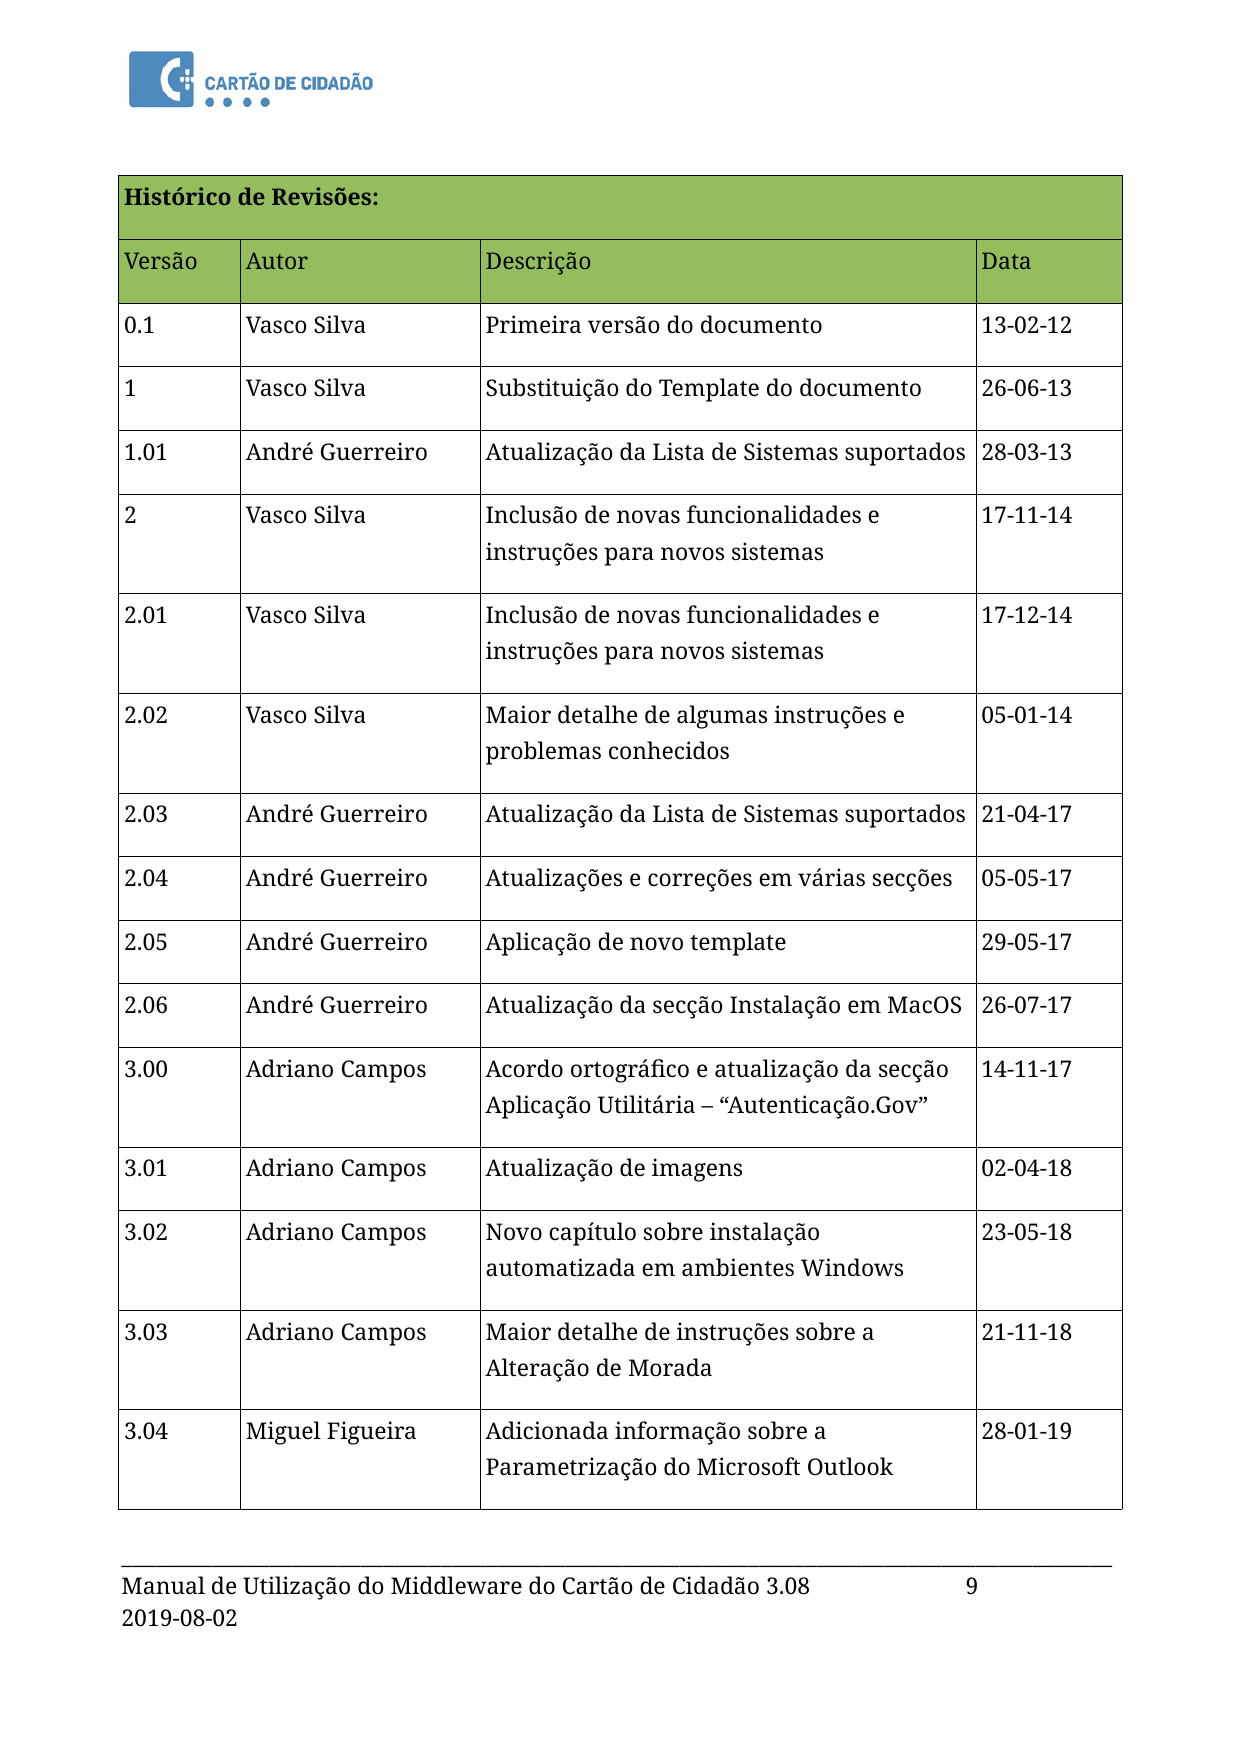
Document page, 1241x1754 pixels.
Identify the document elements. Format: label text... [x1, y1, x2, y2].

table_cell 2.02 [119, 694, 240, 792]
table_cell 23-05-18 [977, 1211, 1122, 1310]
table_cell 29-05-17 [977, 921, 1122, 983]
table_cell Atualização da Lista de Sistemas suportados [481, 431, 976, 494]
picture [127, 45, 420, 115]
table_cell Vasco Silva [241, 495, 480, 593]
table_header Histórico de Revisões: [119, 176, 1122, 239]
table_cell Aplicação de novo template [481, 921, 976, 983]
table_cell 02-04-18 [977, 1148, 1122, 1210]
table_cell 3.00 [119, 1048, 240, 1147]
table_cell Miguel Figueira [241, 1410, 480, 1509]
table_cell Vasco Silva [241, 367, 480, 430]
table_cell 14-11-17 [977, 1048, 1122, 1147]
table_cell André Guerreiro [241, 857, 480, 920]
table_cell 21-04-17 [977, 794, 1122, 856]
table_cell Atualizações e correções em várias secções [481, 857, 976, 920]
table_cell 2.06 [119, 984, 240, 1047]
table_cell 1 [119, 367, 240, 430]
table_cell Atualização da Lista de Sistemas suportados [481, 794, 976, 856]
table_cell 26-06-13 [977, 367, 1122, 430]
table_cell 28-03-13 [977, 431, 1122, 494]
table_cell Acordo ortográfico e atualização da secção Aplicação Utilitária – “Autenticação.Gov” [481, 1048, 976, 1147]
table_cell 2.01 [119, 594, 240, 693]
table_cell Adriano Campos [241, 1311, 480, 1409]
table_cell Inclusão de novas funcionalidades e instruções para novos sistemas [481, 594, 976, 693]
table_cell Adriano Campos [241, 1211, 480, 1310]
table_cell 3.03 [119, 1311, 240, 1409]
table_cell 28-01-19 [977, 1410, 1122, 1509]
table_cell Inclusão de novas funcionalidades e instruções para novos sistemas [481, 495, 976, 593]
table_cell Primeira versão do documento [481, 304, 976, 366]
table_cell 2 [119, 495, 240, 593]
table_cell Vasco Silva [241, 694, 480, 792]
table_cell 3.01 [119, 1148, 240, 1210]
table_cell Adriano Campos [241, 1048, 480, 1147]
table_cell Atualização de imagens [481, 1148, 976, 1210]
table_cell Vasco Silva [241, 594, 480, 693]
table_cell 3.04 [119, 1410, 240, 1509]
table_cell Adriano Campos [241, 1148, 480, 1210]
table_cell Versão [119, 240, 240, 303]
table_cell 2.04 [119, 857, 240, 920]
table_cell Maior detalhe de instruções sobre a Alteração de Morada [481, 1311, 976, 1409]
table_cell 17-11-14 [977, 495, 1122, 593]
table_cell André Guerreiro [241, 431, 480, 494]
table_cell 3.02 [119, 1211, 240, 1310]
table_cell André Guerreiro [241, 794, 480, 856]
table_cell 2.03 [119, 794, 240, 856]
table_cell Autor [241, 240, 480, 303]
table_cell 0.1 [119, 304, 240, 366]
table_cell Novo capítulo sobre instalação automatizada em ambientes Windows [481, 1211, 976, 1310]
table_cell 05-05-17 [977, 857, 1122, 920]
table_cell Adicionada informação sobre a Parametrização do Microsoft Outlook [481, 1410, 976, 1509]
table_cell 05-01-14 [977, 694, 1122, 792]
table_cell André Guerreiro [241, 984, 480, 1047]
table_cell André Guerreiro [241, 921, 480, 983]
table_cell Maior detalhe de algumas instruções e problemas conhecidos [481, 694, 976, 792]
table_cell 21-11-18 [977, 1311, 1122, 1409]
table_cell 1.01 [119, 431, 240, 494]
table_cell Atualização da secção Instalação em MacOS [481, 984, 976, 1047]
table_cell Descrição [481, 240, 976, 303]
table_cell Data [977, 240, 1122, 303]
table_cell Substituição do Template do documento [481, 367, 976, 430]
table_cell Vasco Silva [241, 304, 480, 366]
table_cell 2.05 [119, 921, 240, 983]
table_cell 26-07-17 [977, 984, 1122, 1047]
table_cell 17-12-14 [977, 594, 1122, 693]
table_cell 13-02-12 [977, 304, 1122, 366]
